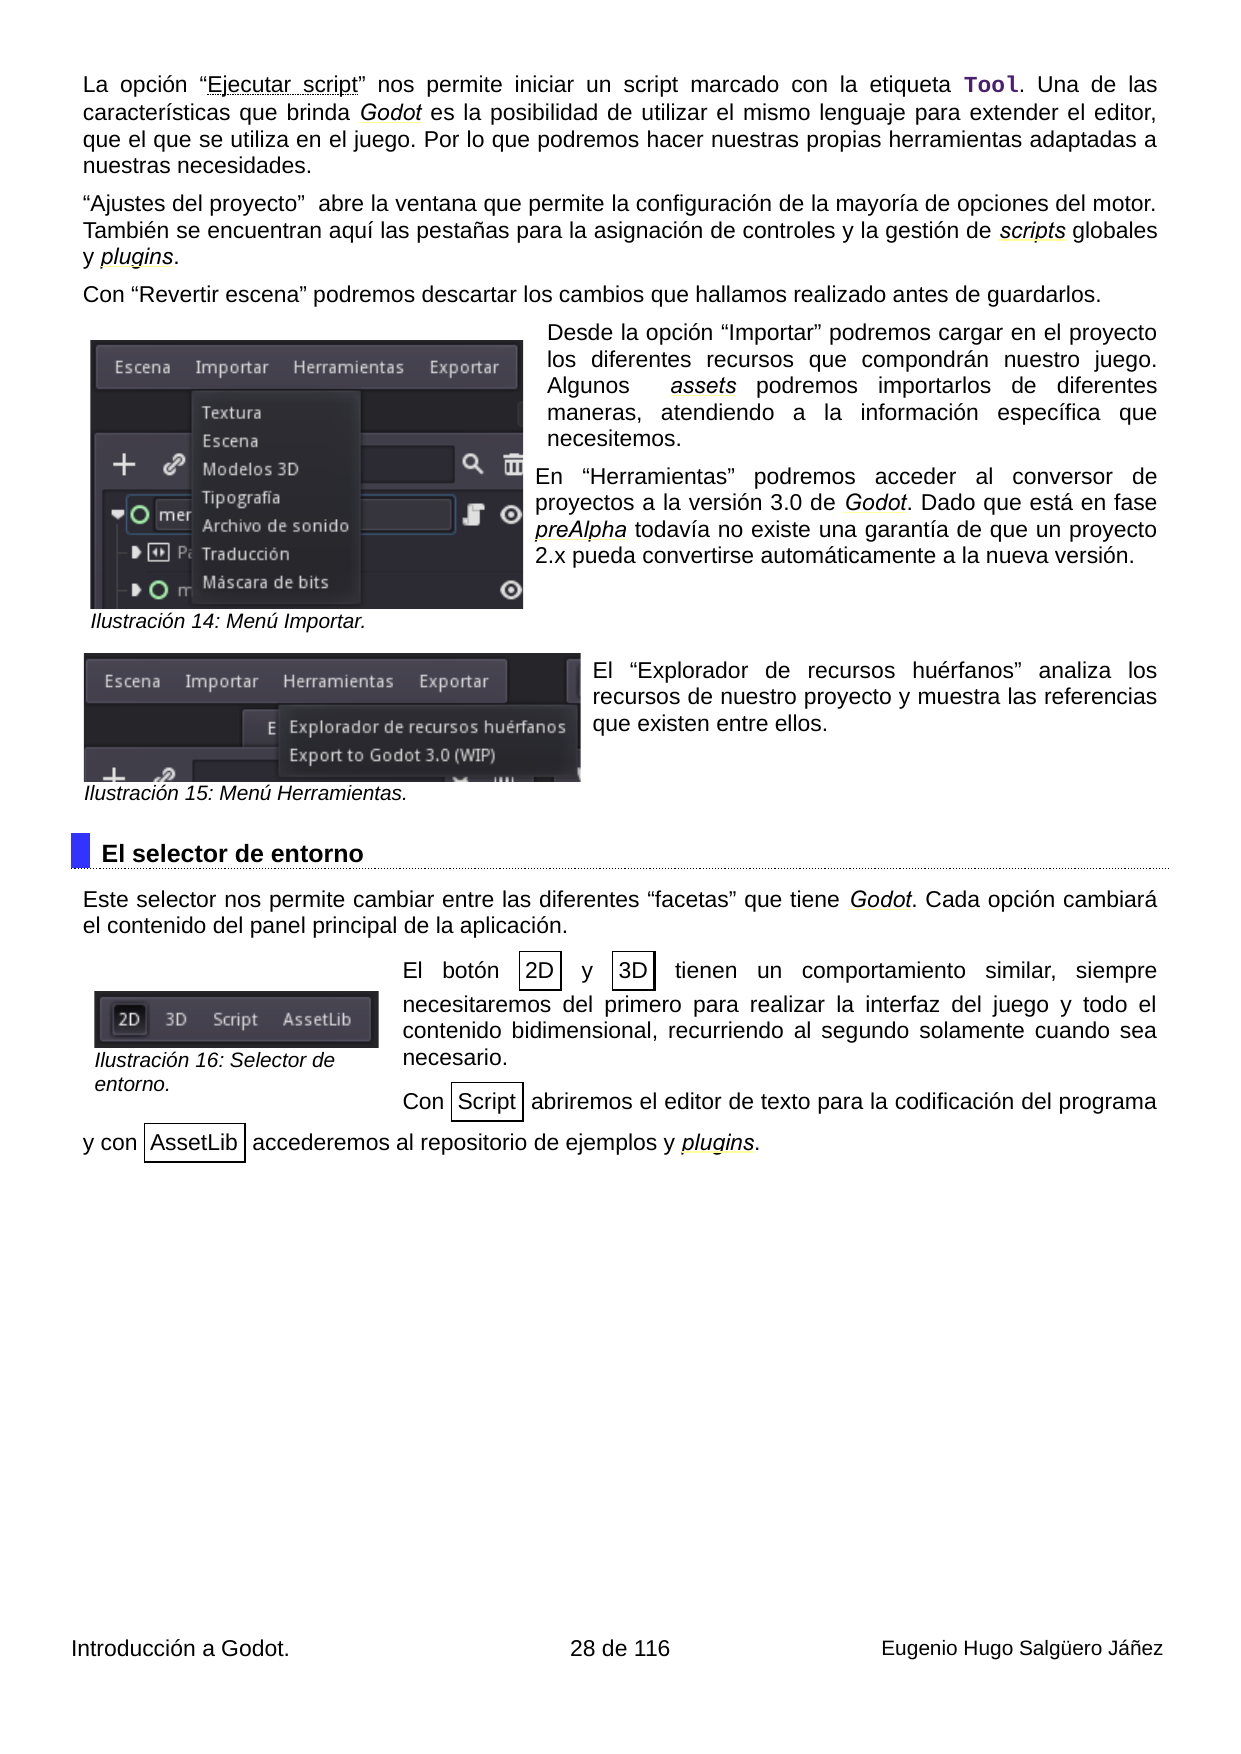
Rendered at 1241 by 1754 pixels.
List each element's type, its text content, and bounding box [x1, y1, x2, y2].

text En “Herramientas” podremos acceder al conversor de proyectos a la versión 3.0 de Godot. Dado que está en fase preAlpha todavía no existe una garantía de que un proyecto 2.x pueda convertirse automáticamente a la nueva versión. [524, 463, 1158, 568]
text Con “Revertir escena” podremos descartar los cambios que hallamos realizado antes de guardarlos. [83, 281, 1158, 307]
text Ilustración 16: Selector de entorno. [94, 1048, 379, 1095]
text “Ajustes del proyecto” abre la ventana que permite la configuración de la mayoría de opciones del motor. También se encuentran aquí las pestañas para la asignación de controles y la gestión de scripts globales y plugins. [83, 190, 1158, 269]
text Con Script abriremos el editor de texto para la codificación del programa y con AssetLib accederemos al repositorio de ejemplos y plugins. [83, 1082, 1158, 1163]
picture [94, 991, 379, 1048]
text Ilustración 14: Menú Importar. [90, 609, 523, 633]
subtitle El selector de entorno [90, 833, 1169, 868]
text Desde la opción “Importar” podremos cargar en el proyecto los diferentes recursos que compondrán nuestro juego. Algunos assets podremos importarlos de diferentes maneras, atendiendo a la información específica que necesitemos. [83, 319, 1158, 451]
text El “Explorador de recursos huérfanos” analiza los recursos de nuestro proyecto y muestra las referencias que existen entre ellos. [581, 657, 1158, 736]
text Ilustración 15: Menú Herramientas. [84, 782, 581, 805]
text La opción “Ejecutar script” nos permite iniciar un script marcado con la etiqueta Tool. Una de las características que brinda Godot es la posibilidad de utilizar el mismo lenguaje para extender el editor, que el que se utiliza en el juego. Por lo que podremos hacer nuestras propias herramientas adaptadas a nuestras necesidades. [83, 71, 1158, 178]
text Este selector nos permite cambiar entre las diferentes “facetas” que tiene Godot. Cada opción cambiará el contenido del panel principal de la aplicación. [83, 886, 1158, 939]
text El botón 2D y 3D tienen un comportamiento similar, siempre necesitaremos del primero para realizar la interfaz del juego y todo el contenido bidimensional, recurriendo al segundo solamente cuando sea necesario. [83, 951, 1158, 1070]
picture [90, 340, 524, 609]
picture [83, 653, 581, 782]
